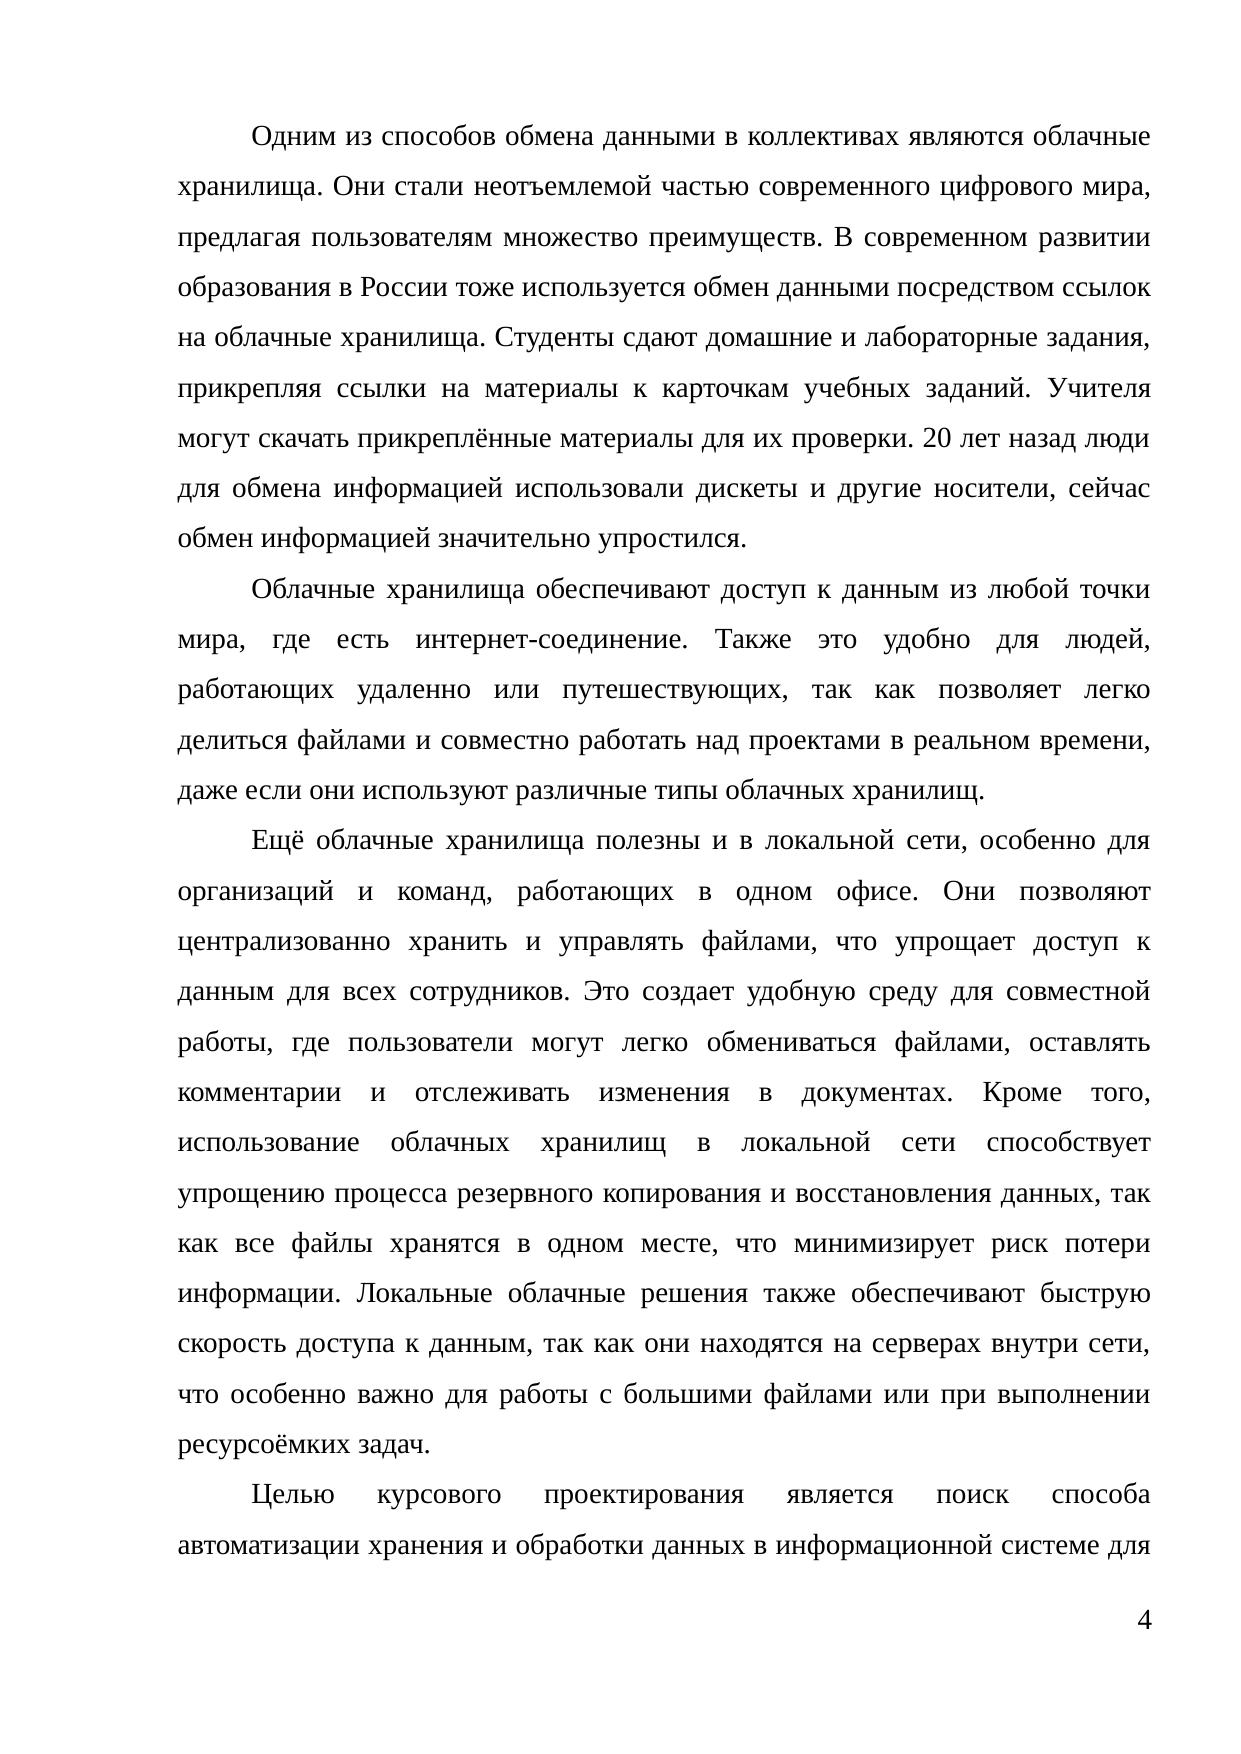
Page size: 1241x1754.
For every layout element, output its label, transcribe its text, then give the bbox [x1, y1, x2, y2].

text Облачные хранилища обеспечивают доступ к данным из любой точки мира, где есть интернет-соединение. Также это удобно для людей, работающих удаленно или путешествующих, так как позволяет легко делиться файлами и совместно работать над проектами в реальном времени, даже если они используют различные типы облачных хранилищ. [177, 571, 1152, 806]
text Одним из способов обмена данными в коллективах являются облачные хранилища. Они стали неотъемлемой частью современного цифрового мира, предлагая пользователям множество преимуществ. В современном развитии образования в России тоже используется обмен данными посредством ссылок на облачные хранилища. Студенты сдают домашние и лабораторные задания, прикрепляя ссылки на материалы к карточкам учебных заданий. Учителя могут скачать прикреплённые материалы для их проверки. 20 лет назад люди для обмена информацией использовали дискеты и другие носители, сейчас обмен информацией значительно упростился. [177, 118, 1152, 554]
text Целью курсового проектирования является поиск способа автоматизации хранения и обработки данных в информационной системе для [177, 1477, 1152, 1560]
text Ещё облачные хранилища полезны и в локальной сети, особенно для организаций и команд, работающих в одном офисе. Они позволяют централизованно хранить и управлять файлами, что упрощает доступ к данным для всех сотрудников. Это создает удобную среду для совместной работы, где пользователи могут легко обмениваться файлами, оставлять комментарии и отслеживать изменения в документах. Кроме того, использование облачных хранилищ в локальной сети способствует упрощению процесса резервного копирования и восстановления данных, так как все файлы хранятся в одном месте, что минимизирует риск потери информации. Локальные облачные решения также обеспечивают быструю скорость доступа к данным, так как они находятся на серверах внутри сети, что особенно важно для работы с большими файлами или при выполнении ресурсоёмких задач. [177, 822, 1152, 1460]
